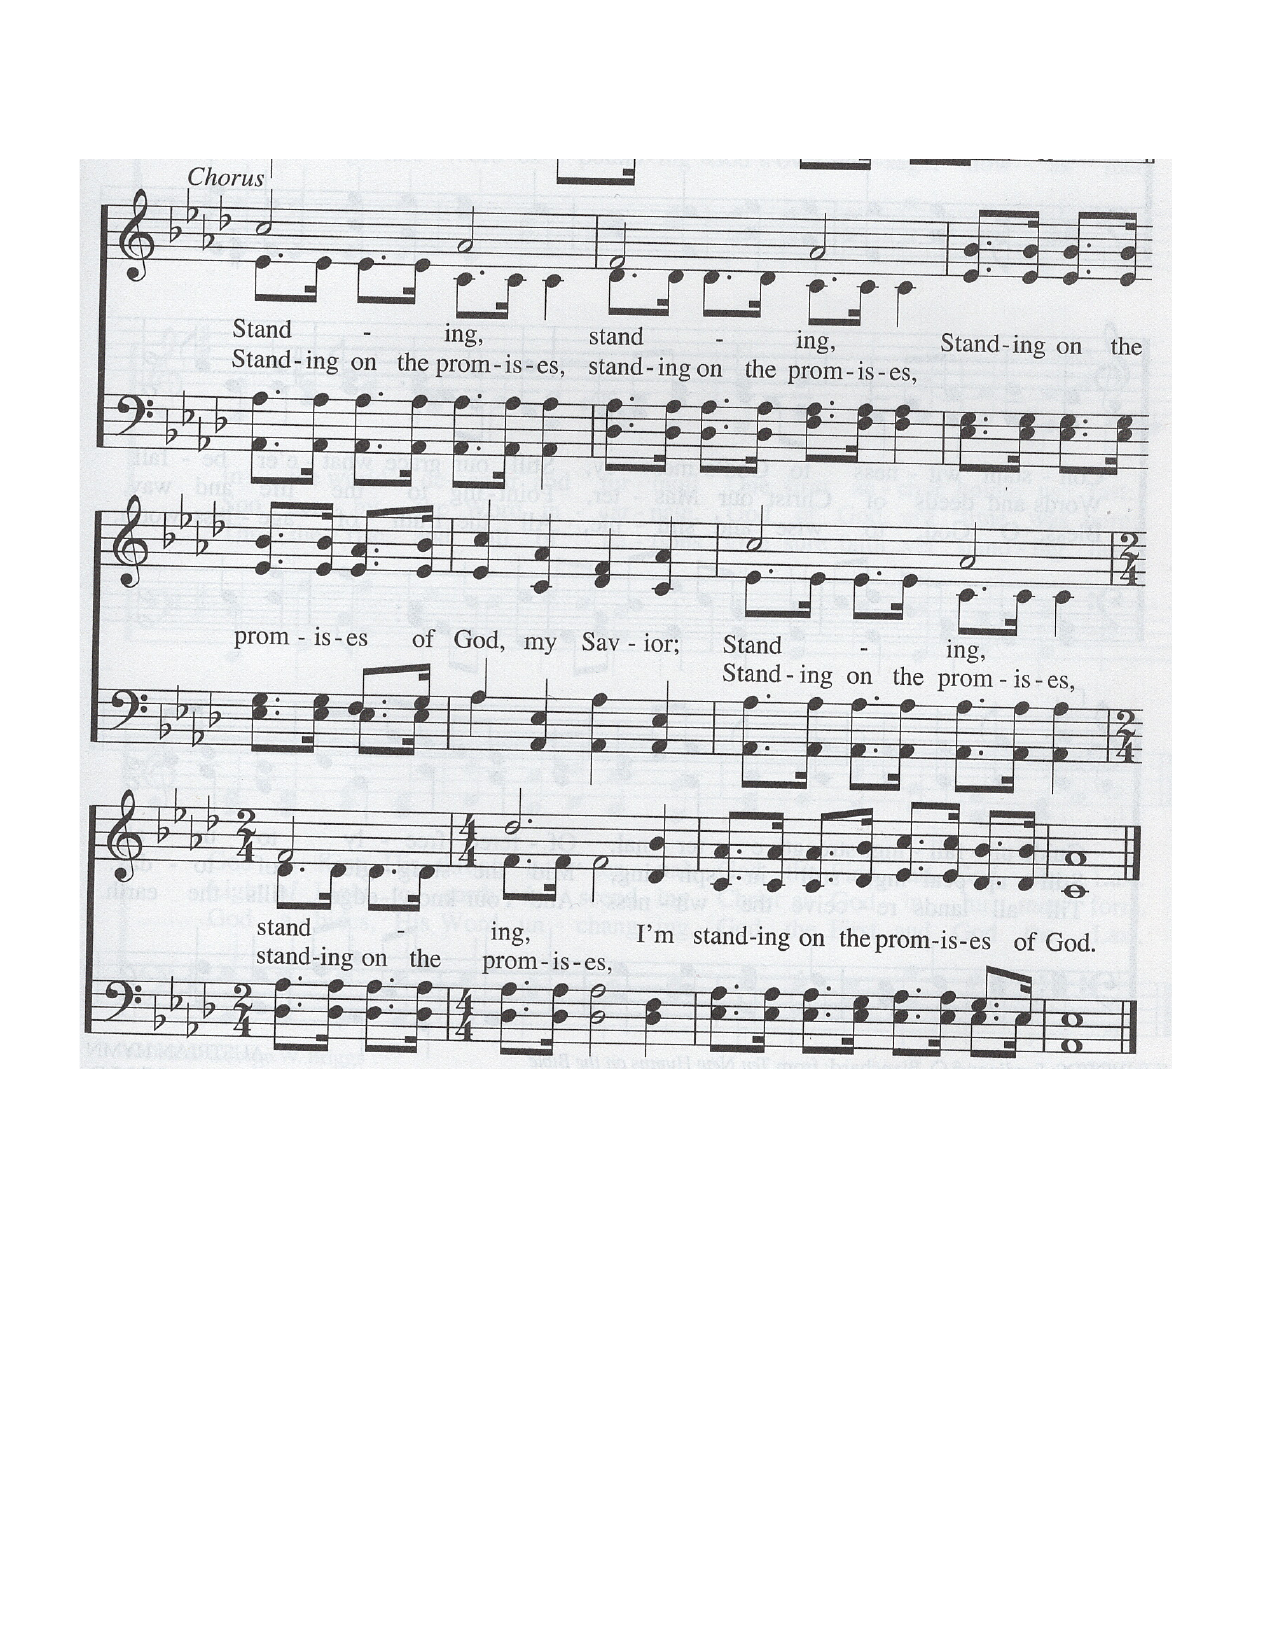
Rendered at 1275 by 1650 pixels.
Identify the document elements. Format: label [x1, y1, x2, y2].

picture [79, 543, 796, 856]
